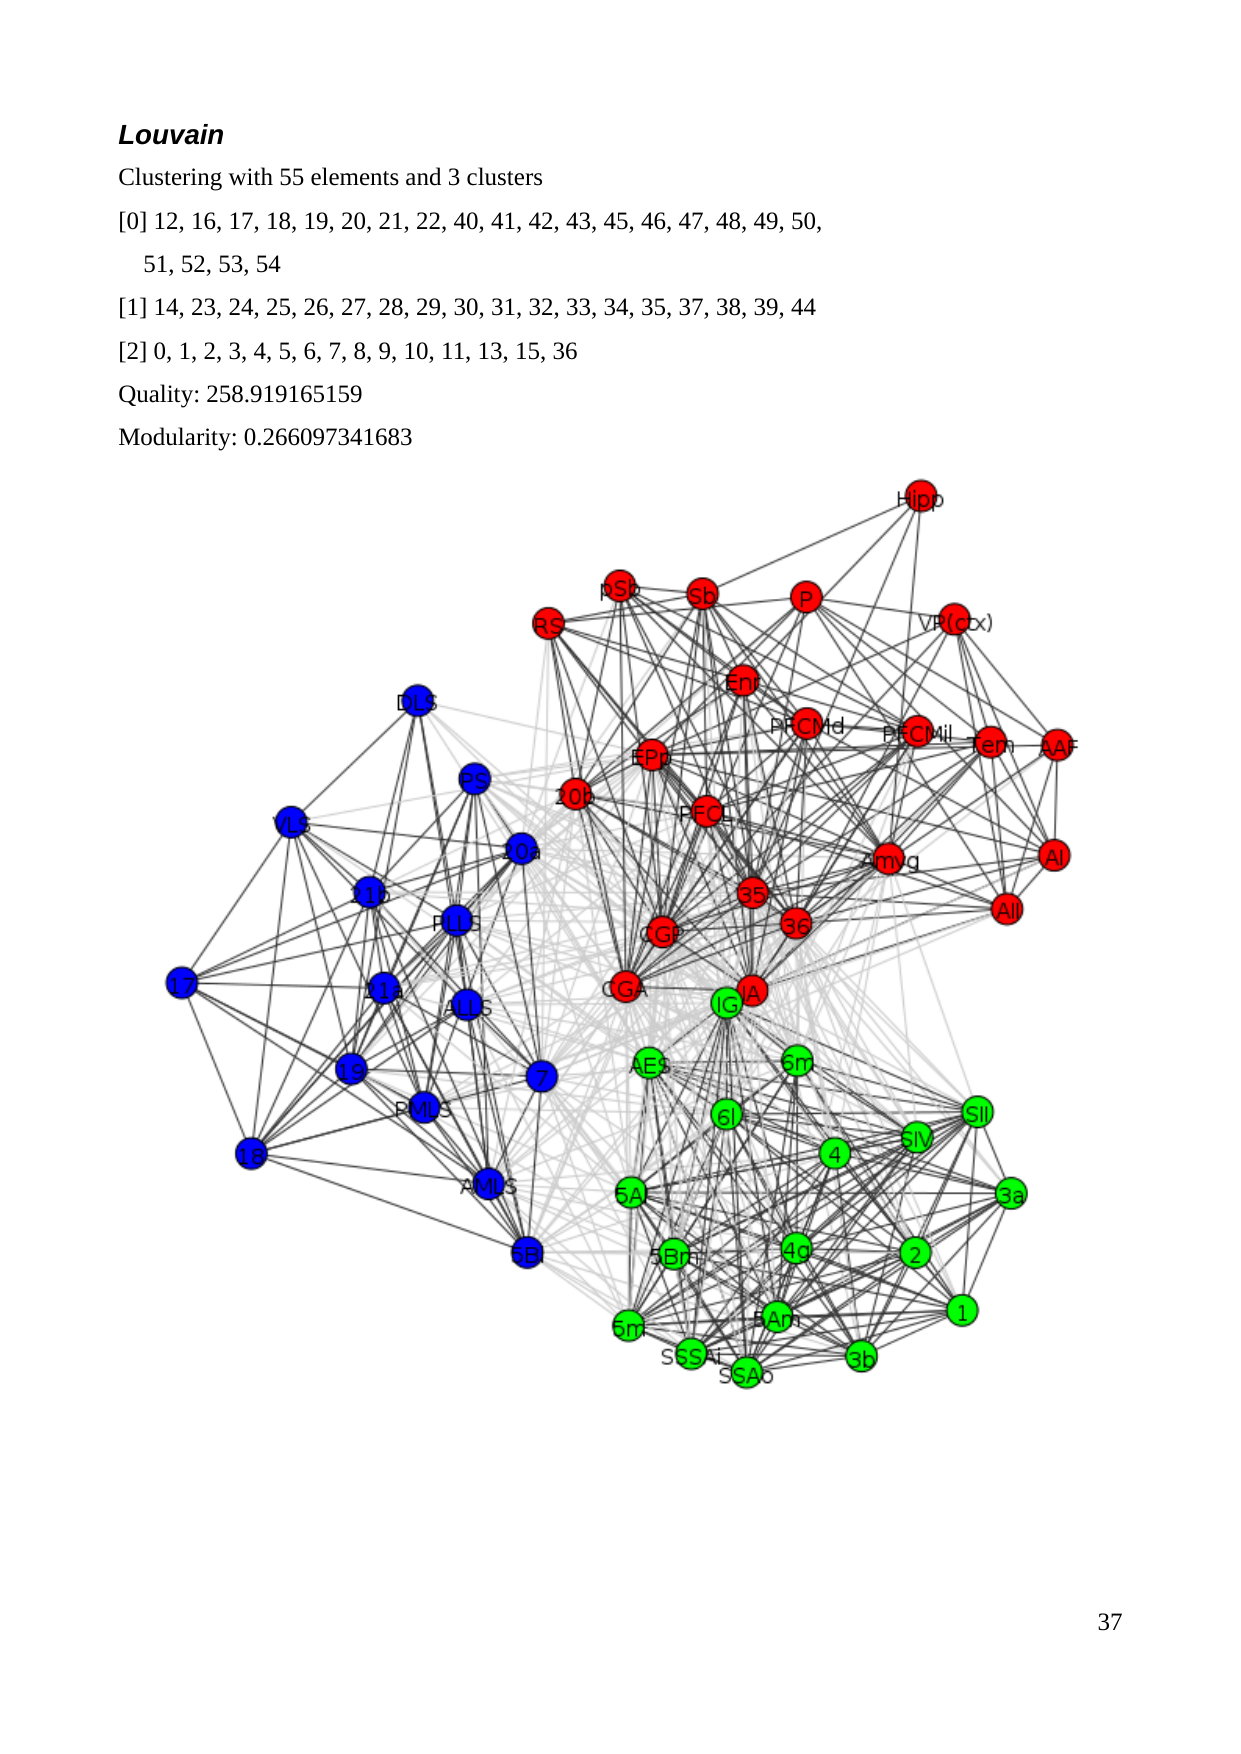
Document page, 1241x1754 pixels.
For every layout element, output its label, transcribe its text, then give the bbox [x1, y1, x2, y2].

text [2] 0, 1, 2, 3, 4, 5, 6, 7, 8, 9, 10, 11, 13, 15, 36 [118, 336, 1122, 364]
text 51, 52, 53, 54 [118, 249, 1122, 278]
text [1] 14, 23, 24, 25, 26, 27, 28, 29, 30, 31, 32, 33, 34, 35, 37, 38, 39, 44 [118, 292, 1122, 321]
picture [151, 465, 1089, 1404]
text Quality: 258.919165159 [118, 379, 1122, 408]
text Modularity: 0.266097341683 [118, 422, 1122, 451]
subtitle Louvain [118, 118, 1122, 150]
text Clustering with 55 elements and 3 clusters [118, 162, 1122, 191]
text [0] 12, 16, 17, 18, 19, 20, 21, 22, 40, 41, 42, 43, 45, 46, 47, 48, 49, 50, [118, 206, 1122, 234]
